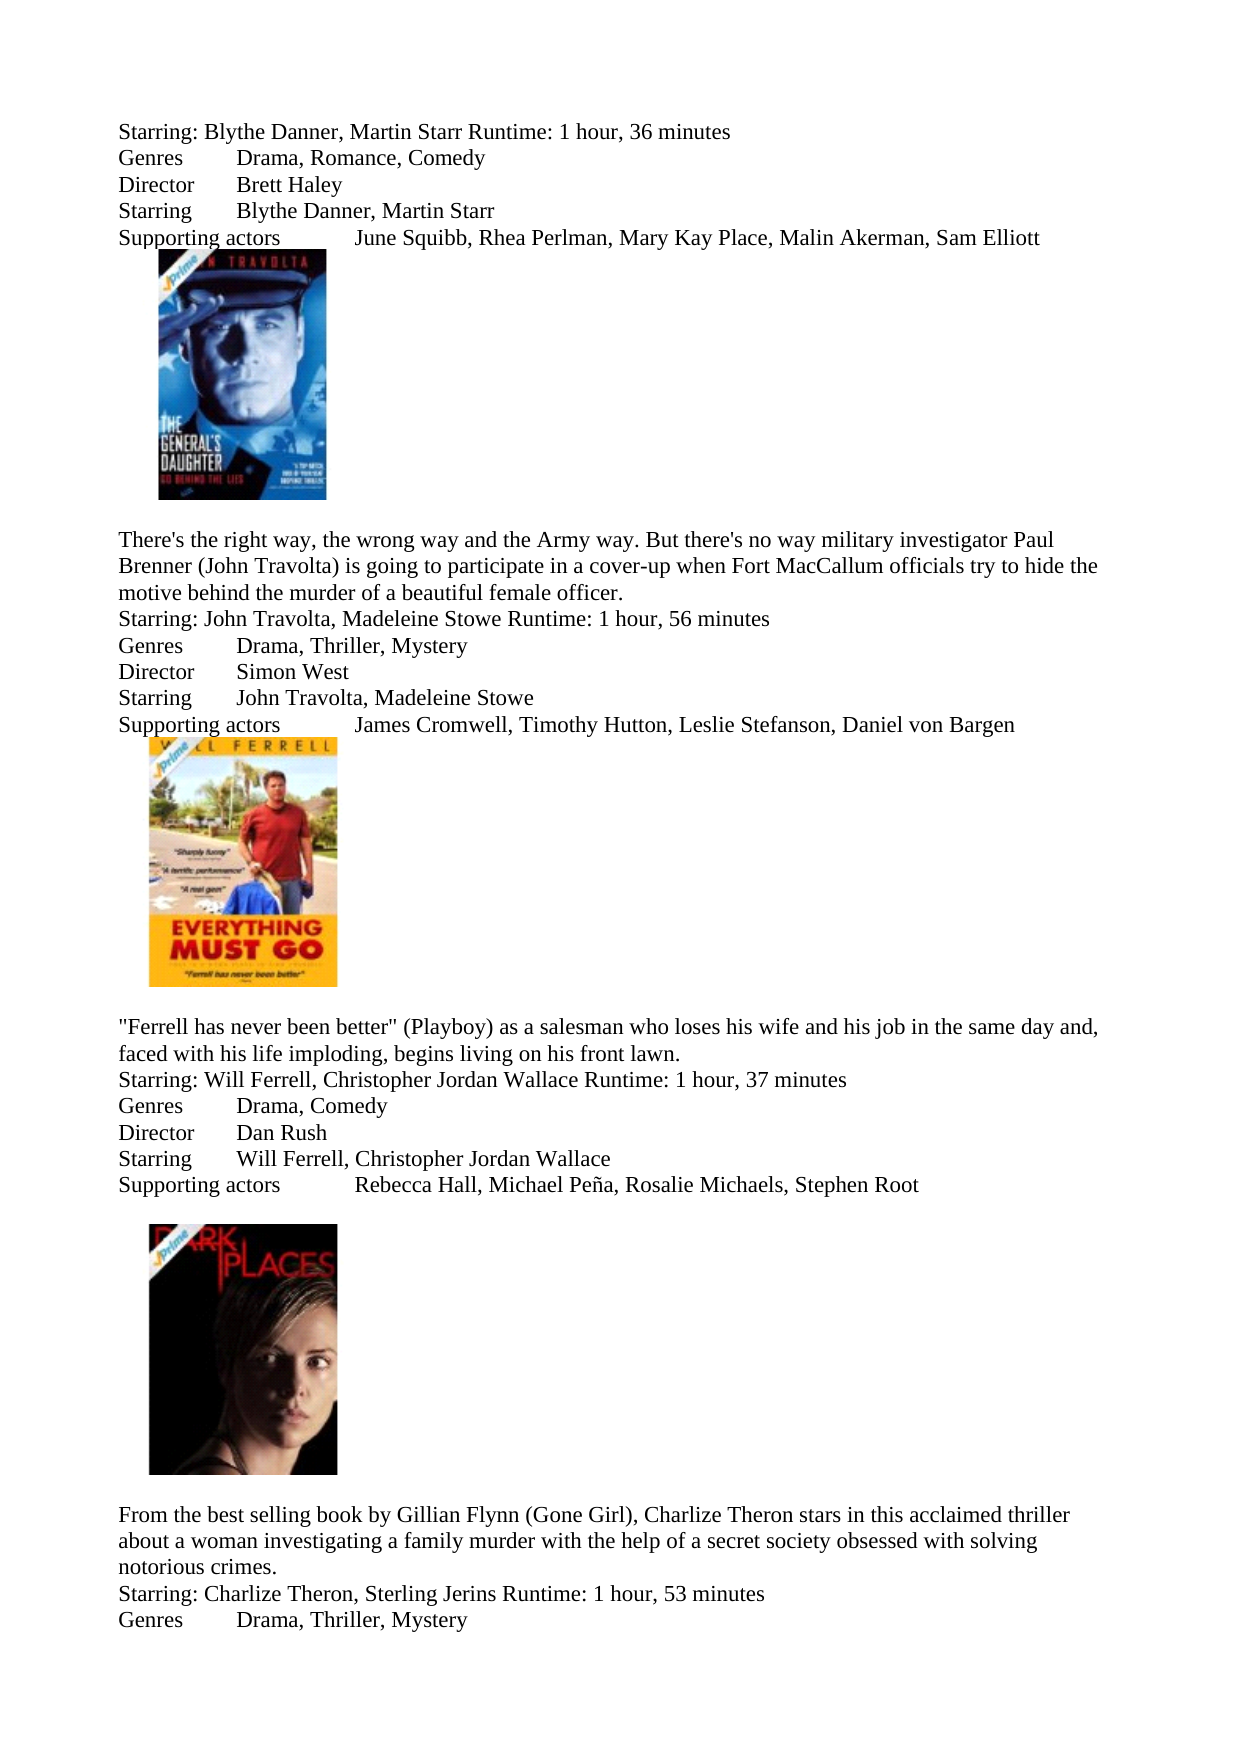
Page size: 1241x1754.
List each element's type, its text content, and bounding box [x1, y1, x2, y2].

text Starring: Blythe Danner, Martin Starr Runtime: 1 hour, 36 minutes [118, 118, 1122, 144]
text Genres Drama, Comedy [118, 1092, 1122, 1119]
text There's the right way, the wrong way and the Army way. But there's no way military investigator Paul Brenner (John Travolta) is going to participate in a cover-up when Fort MacCallum officials try to hide the motive behind the murder of a beautiful female officer. [118, 526, 1122, 605]
text Starring Will Ferrell, Christopher Jordan Wallace [118, 1145, 1122, 1172]
text Supporting actors Rebecca Hall, Michael Peña, Rosalie Michaels, Stephen Root [118, 1172, 1122, 1198]
text Genres Drama, Romance, Comedy [118, 144, 1122, 171]
text Supporting actors June Squibb, Rhea Perlman, Mary Kay Place, Malin Akerman, Sam Elliott [118, 223, 1122, 250]
text From the best selling book by Gillian Flynn (Gone Girl), Charlize Theron stars in this acclaimed thriller about a woman investigating a family murder with the help of a secret society obsessed with solving notorious crimes. [118, 1501, 1122, 1580]
text Director Simon West [118, 658, 1122, 684]
text Starring John Travolta, Madeleine Stowe [118, 684, 1122, 711]
text Starring Blythe Danner, Martin Starr [118, 197, 1122, 223]
text Starring: Charlize Theron, Sterling Jerins Runtime: 1 hour, 53 minutes [118, 1580, 1122, 1606]
text Supporting actors James Cromwell, Timothy Hutton, Leslie Stefanson, Daniel von Bargen [118, 711, 1122, 737]
text Director Dan Rush [118, 1119, 1122, 1145]
text Starring: John Travolta, Madeleine Stowe Runtime: 1 hour, 56 minutes [118, 605, 1122, 632]
text "Ferrell has never been better" (Playboy) as a salesman who loses his wife and his job in the same day and, faced with his life imploding, begins living on his front lawn. [118, 1013, 1122, 1066]
text Starring: Will Ferrell, Christopher Jordan Wallace Runtime: 1 hour, 37 minutes [118, 1066, 1122, 1092]
text Genres Drama, Thriller, Mystery [118, 1606, 1122, 1632]
text Director Brett Haley [118, 171, 1122, 197]
text Genres Drama, Thriller, Mystery [118, 632, 1122, 658]
